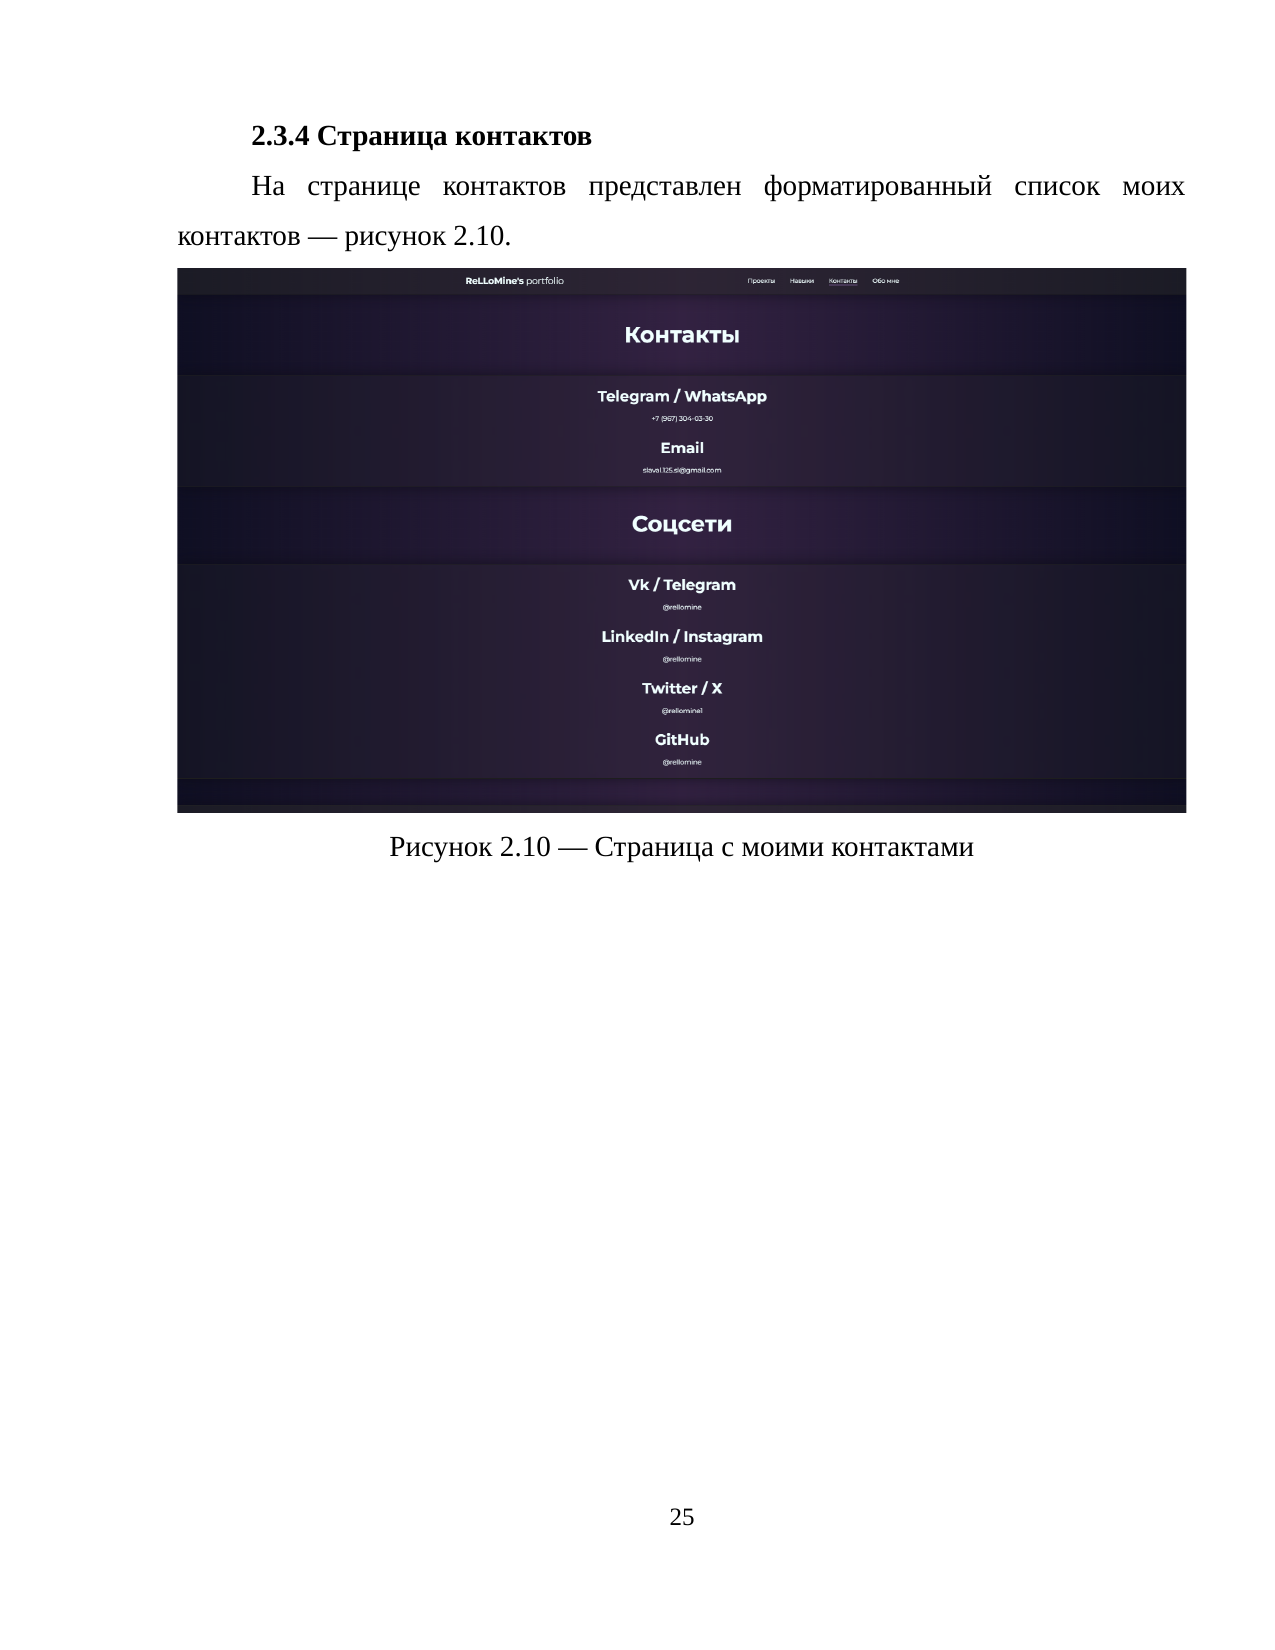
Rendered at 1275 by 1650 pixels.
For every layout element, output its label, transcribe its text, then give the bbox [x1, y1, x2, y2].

picture [177, 268, 1187, 813]
title 2.3.4 Страница контактов [177, 118, 1186, 152]
text Рисунок 2.10 — Страница с моими контактами [177, 829, 1186, 863]
text На странице контактов представлен форматированный список моих контактов — рисунок 2.10. [177, 168, 1186, 252]
